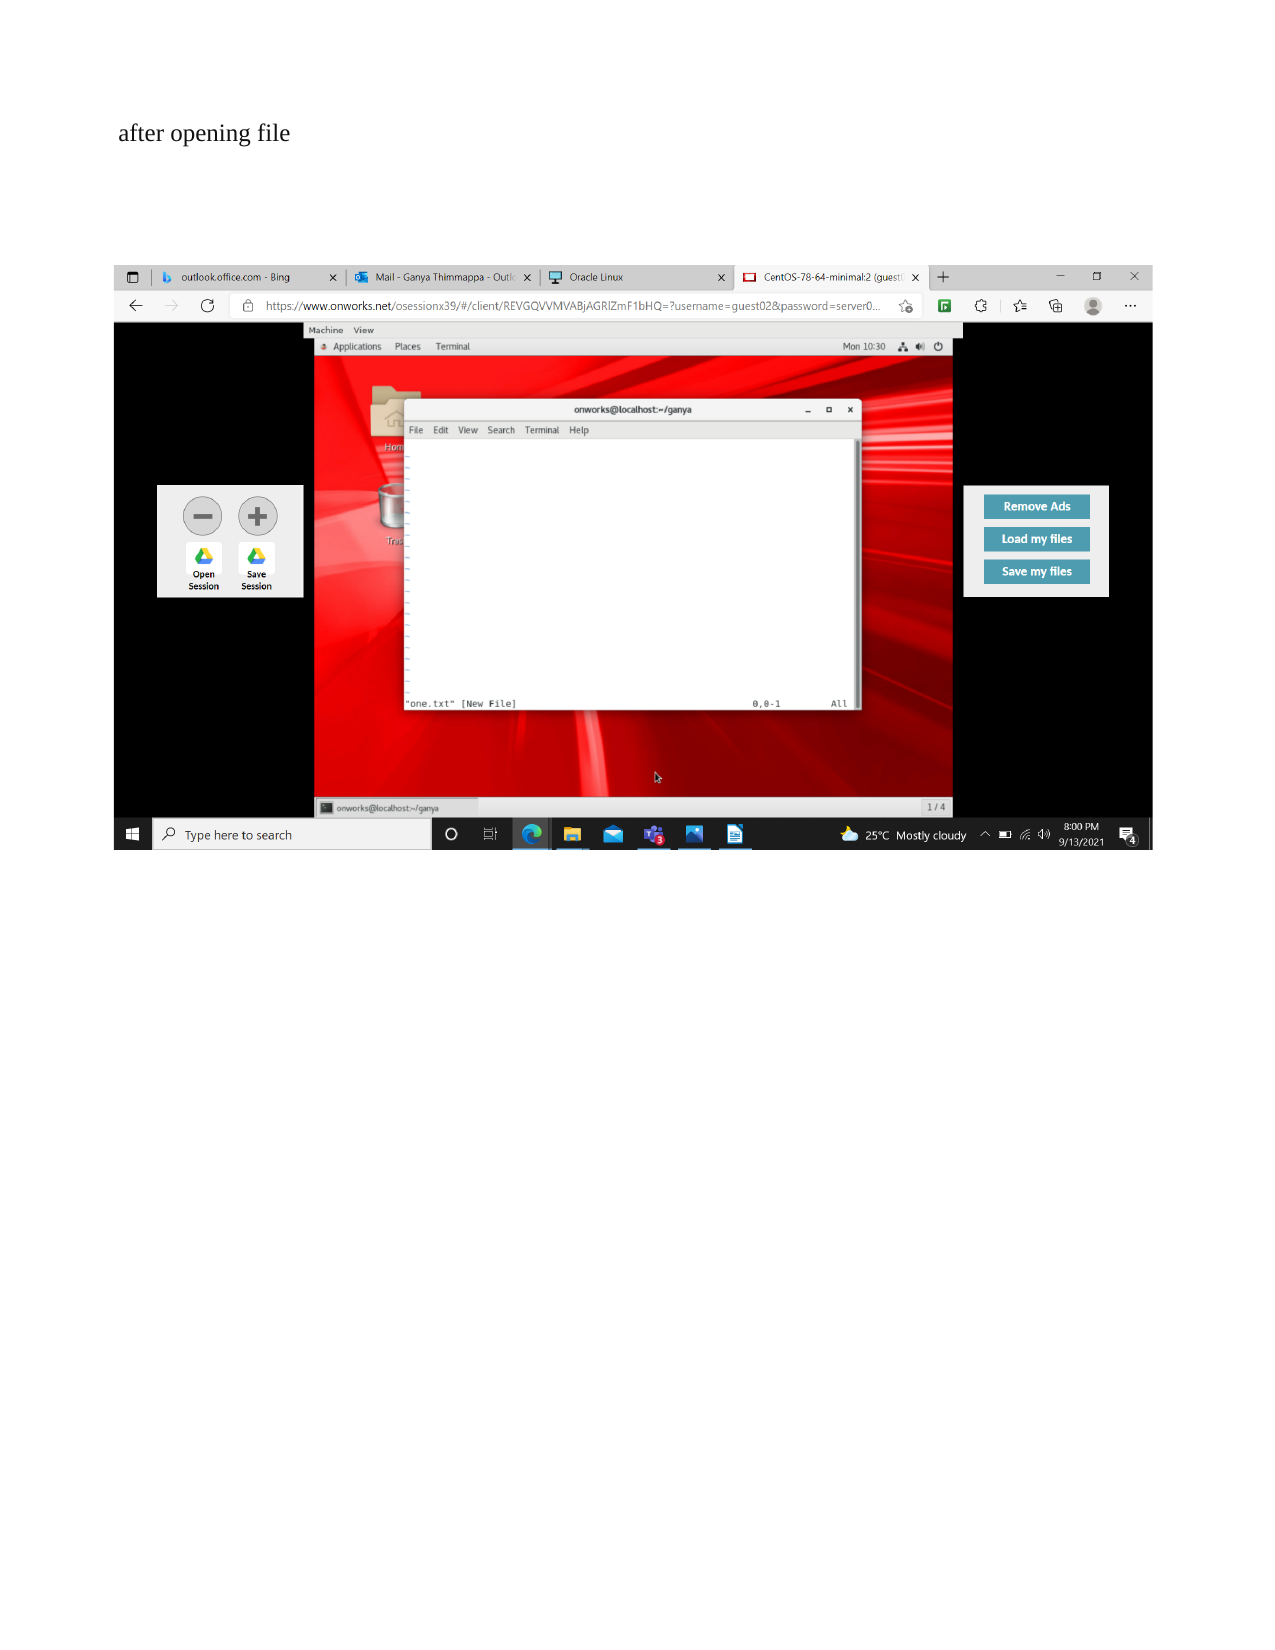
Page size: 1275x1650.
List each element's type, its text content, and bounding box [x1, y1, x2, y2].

text after opening file [118, 118, 1157, 147]
picture [113, 265, 1153, 850]
